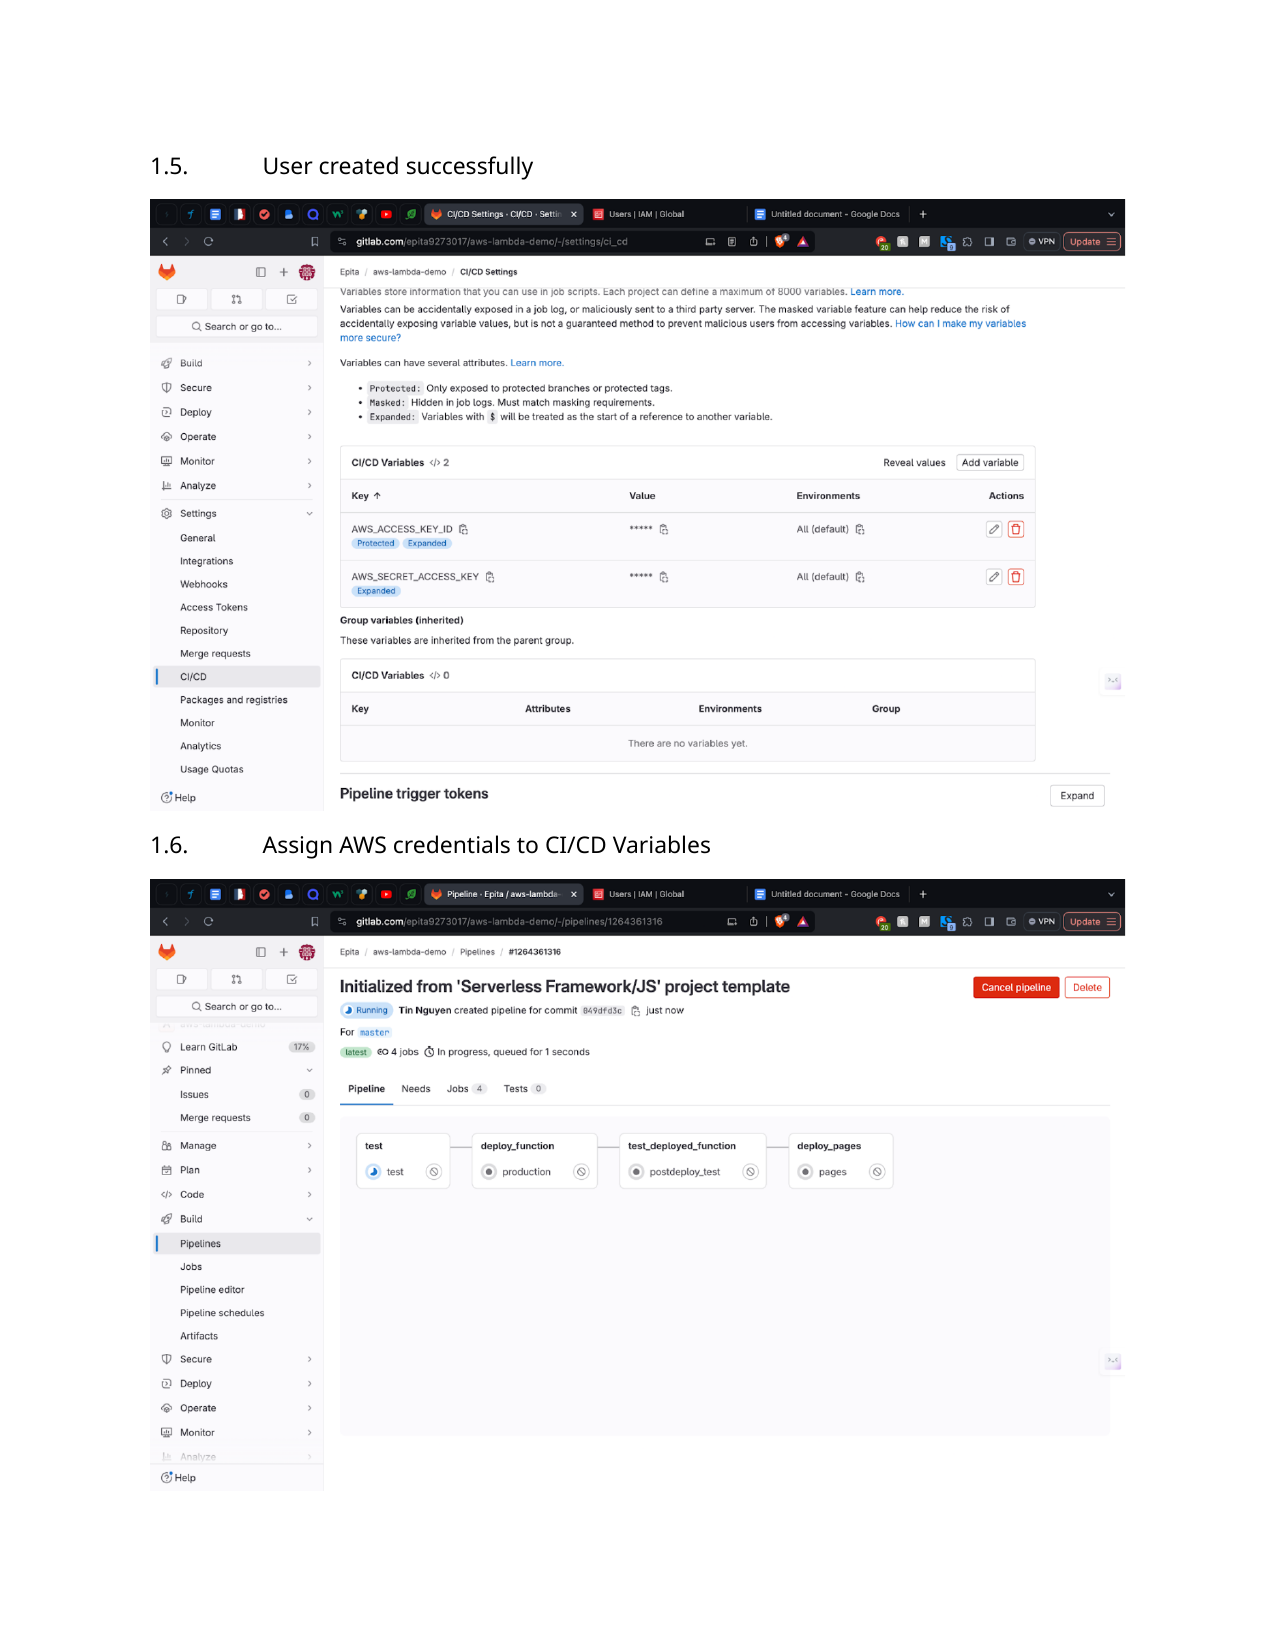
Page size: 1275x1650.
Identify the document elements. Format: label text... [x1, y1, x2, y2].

list User created successfully [150, 150, 1125, 181]
list Assign AWS credentials to CI/CD Variables [150, 829, 1125, 861]
